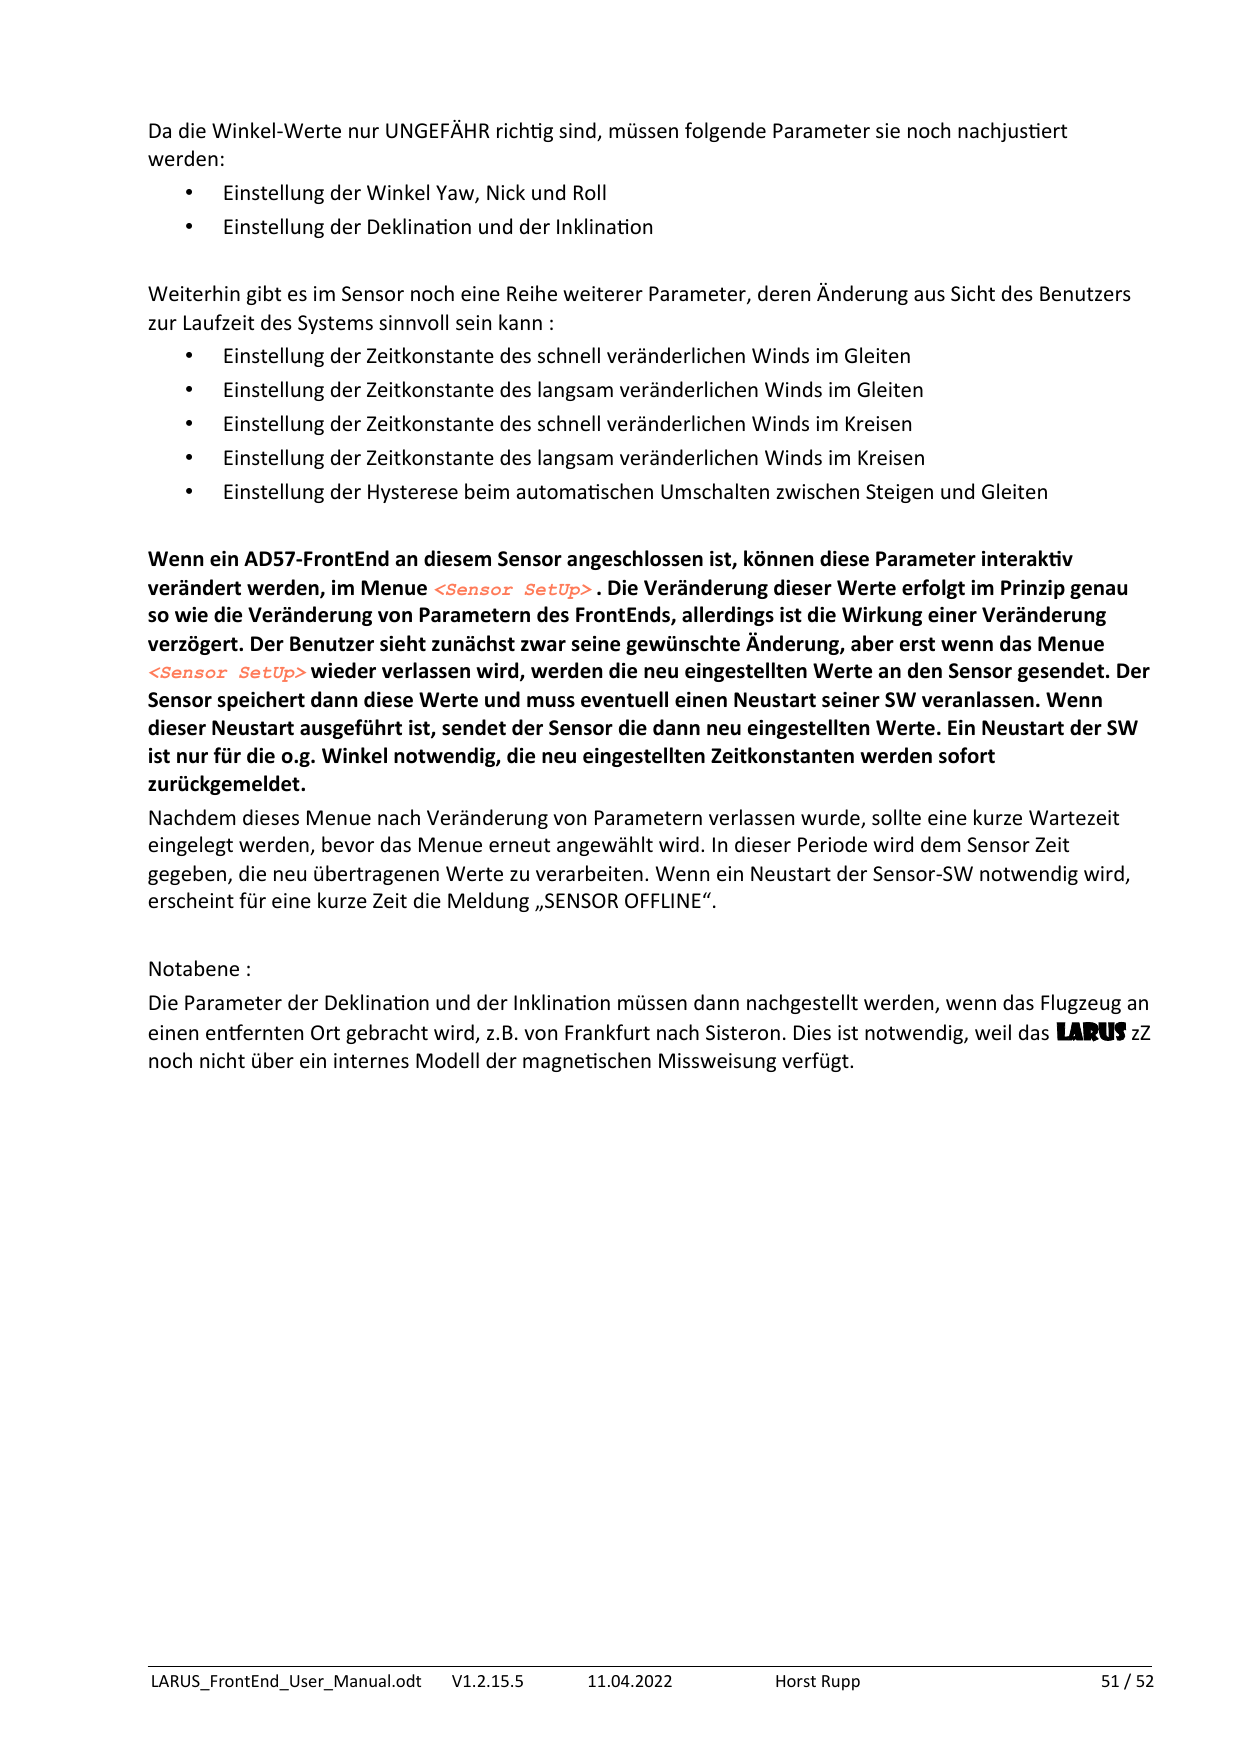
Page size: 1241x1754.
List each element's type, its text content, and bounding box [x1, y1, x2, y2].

text Weiterhin gibt es im Sensor noch eine Reihe weiterer Parameter, deren Änderung aus Sicht des Benutzers zur Laufzeit des Systems sinnvoll sein kann : [148, 279, 1152, 336]
list Einstellung der Zeitkonstante des langsam veränderlichen Winds im Gleiten [185, 375, 1152, 403]
list Einstellung der Hysterese beim automatischen Umschalten zwischen Steigen und Gleiten [185, 477, 1152, 505]
list Einstellung der Zeitkonstante des schnell veränderlichen Winds im Gleiten [185, 341, 1152, 369]
text Die Parameter der Deklination und der Inklination müssen dann nachgestellt werden, wenn das Flugzeug an einen entfernten Ort gebracht wird, z.B. von Frankfurt nach Sisteron. Dies ist notwendig, weil das LARUS zZ noch nicht über ein internes Modell der magnetischen Missweisung verfügt. [148, 988, 1152, 1074]
text Da die Winkel-Werte nur UNGEFÄHR richtig sind, müssen folgende Parameter sie noch nachjustiert werden: [148, 116, 1152, 172]
text Notabene : [148, 954, 1152, 982]
list Einstellung der Zeitkonstante des schnell veränderlichen Winds im Kreisen [185, 409, 1152, 437]
list Einstellung der Winkel Yaw, Nick und Roll [185, 178, 1152, 206]
text Wenn ein AD57-FrontEnd an diesem Sensor angeschlossen ist, können diese Parameter interaktiv verändert werden, im Menue <Sensor SetUp> . Die Veränderung dieser Werte erfolgt im Prinzip genau so wie die Veränderung von Parametern des FrontEnds, allerdings ist die Wirkung einer Veränderung verzögert. Der Benutzer sieht zunächst zwar seine gewünschte Änderung, aber erst wenn das Menue <Sensor SetUp> wieder verlassen wird, werden die neu eingestellten Werte an den Sensor gesendet. Der Sensor speichert dann diese Werte und muss eventuell einen Neustart seiner SW veranlassen. Wenn dieser Neustart ausgeführt ist, sendet der Sensor die dann neu eingestellten Werte. Ein Neustart der SW ist nur für die o.g. Winkel notwendig, die neu eingestellten Zeitkonstanten werden sofort zurückgemeldet. [148, 544, 1152, 797]
list Einstellung der Deklination und der Inklination [185, 212, 1152, 240]
text Nachdem dieses Menue nach Veränderung von Parametern verlassen wurde, sollte eine kurze Wartezeit eingelegt werden, bevor das Menue erneut angewählt wird. In dieser Periode wird dem Sensor Zeit gegeben, die neu übertragenen Werte zu verarbeiten. Wenn ein Neustart der Sensor-SW notwendig wird, erscheint für eine kurze Zeit die Meldung „SENSOR OFFLINE“. [148, 803, 1152, 915]
list Einstellung der Zeitkonstante des langsam veränderlichen Winds im Kreisen [185, 443, 1152, 471]
